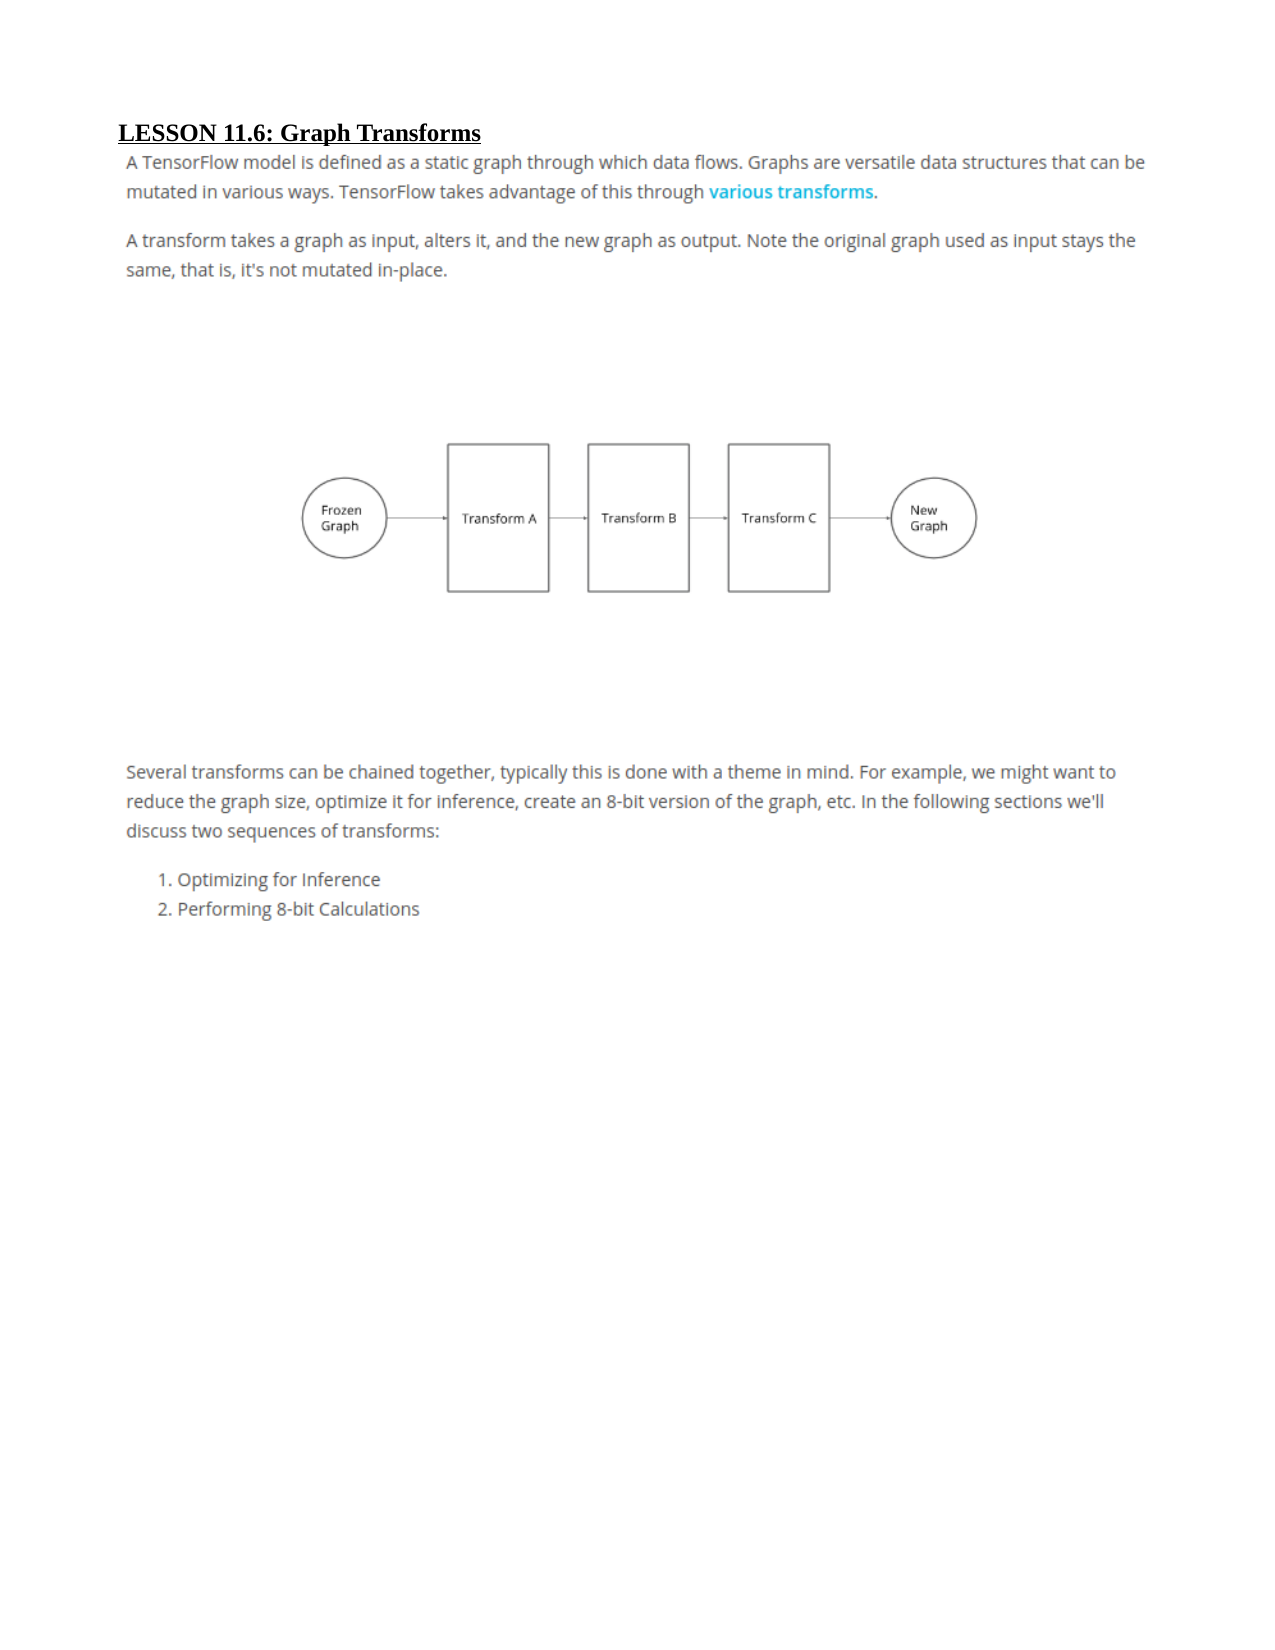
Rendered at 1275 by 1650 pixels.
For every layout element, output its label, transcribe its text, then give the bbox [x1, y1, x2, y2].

text LESSON 11.6: Graph Transforms [118, 118, 1157, 146]
picture [118, 146, 1157, 935]
